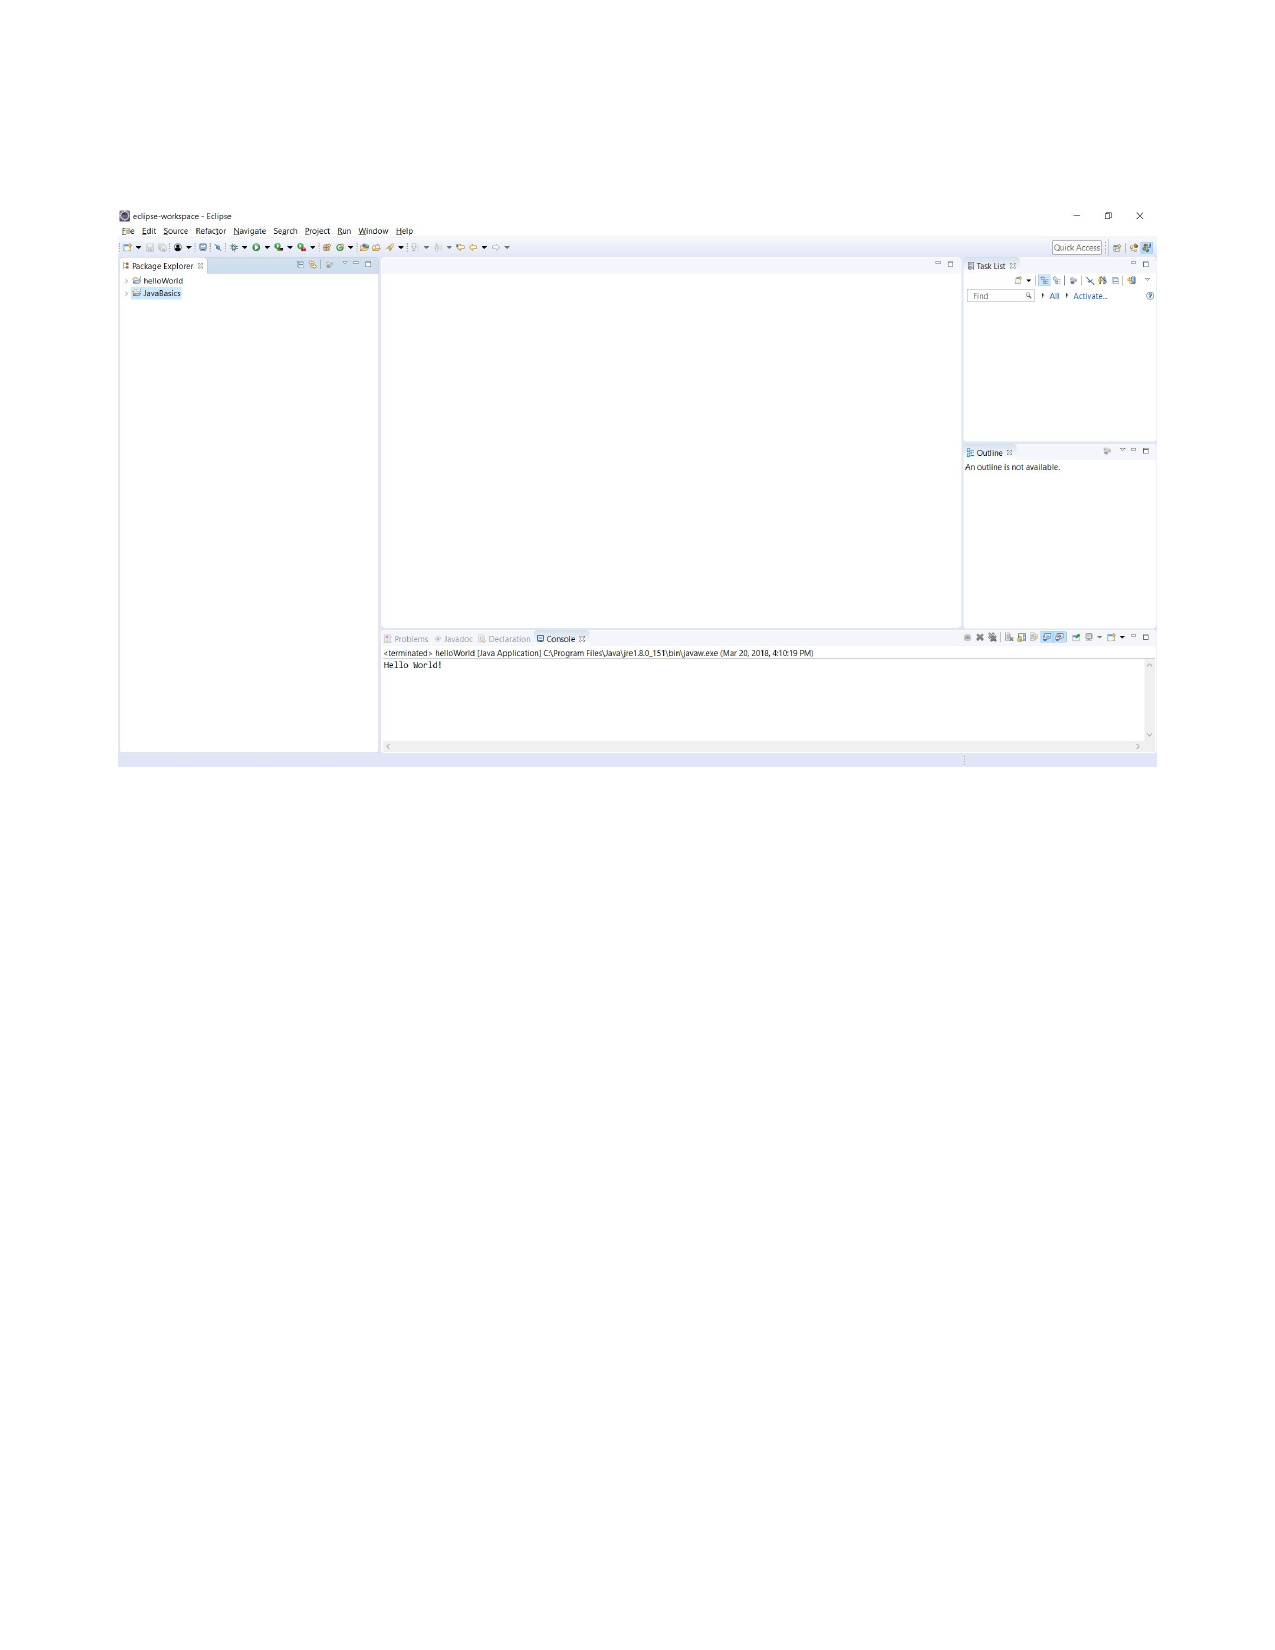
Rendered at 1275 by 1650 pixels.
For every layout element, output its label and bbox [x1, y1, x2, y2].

picture [118, 209, 1157, 767]
